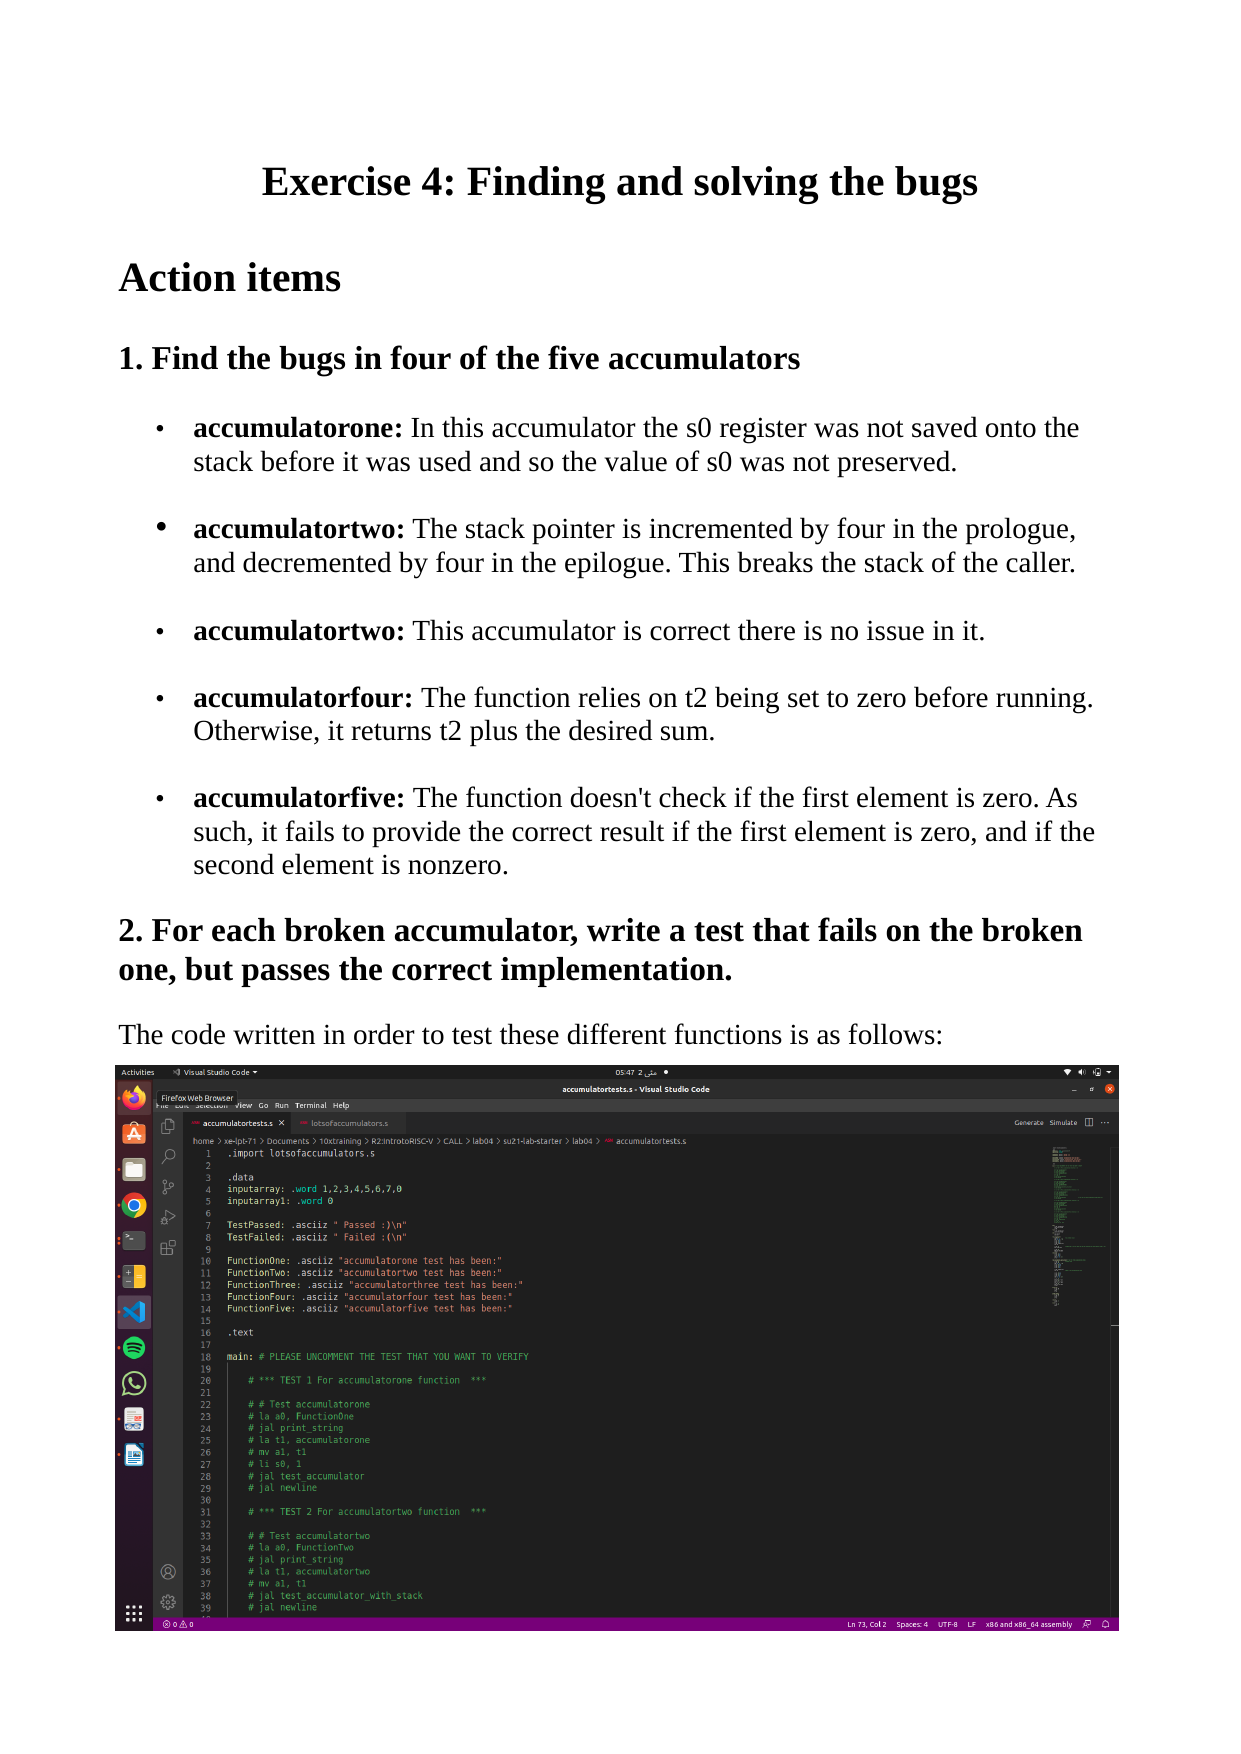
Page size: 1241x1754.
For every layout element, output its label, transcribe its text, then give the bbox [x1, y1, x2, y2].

text Exercise 4: Finding and solving the bugs [118, 156, 1122, 204]
picture [115, 1065, 1119, 1631]
list accumulatortwo: This accumulator is correct there is no issue in it. [156, 613, 1122, 646]
list accumulatorfive: The function doesn't check if the first element is zero. As such, it fails to provide the correct result if the first element is zero, and if the second element is nonzero. [156, 780, 1122, 881]
text The code written in order to test these different functions is as follows: [118, 1017, 1122, 1051]
list accumulatorfour: The function relies on t2 being set to zero before running. Otherwise, it returns t2 plus the desired sum. [156, 680, 1122, 747]
list accumulatortwo: The stack pointer is incremented by four in the prologue, and decremented by four in the epilogue. This breaks the stack of the caller. [156, 511, 1122, 579]
text Action items [118, 252, 1122, 300]
list accumulatorone: In this accumulator the s0 register was not saved onto the stack before it was used and so the value of s0 was not preserved. [156, 410, 1122, 477]
text 1. Find the bugs in four of the five accumulators [118, 338, 1122, 377]
text 2. For each broken accumulator, write a test that fails on the broken one, but passes the correct implementation. [118, 911, 1122, 987]
